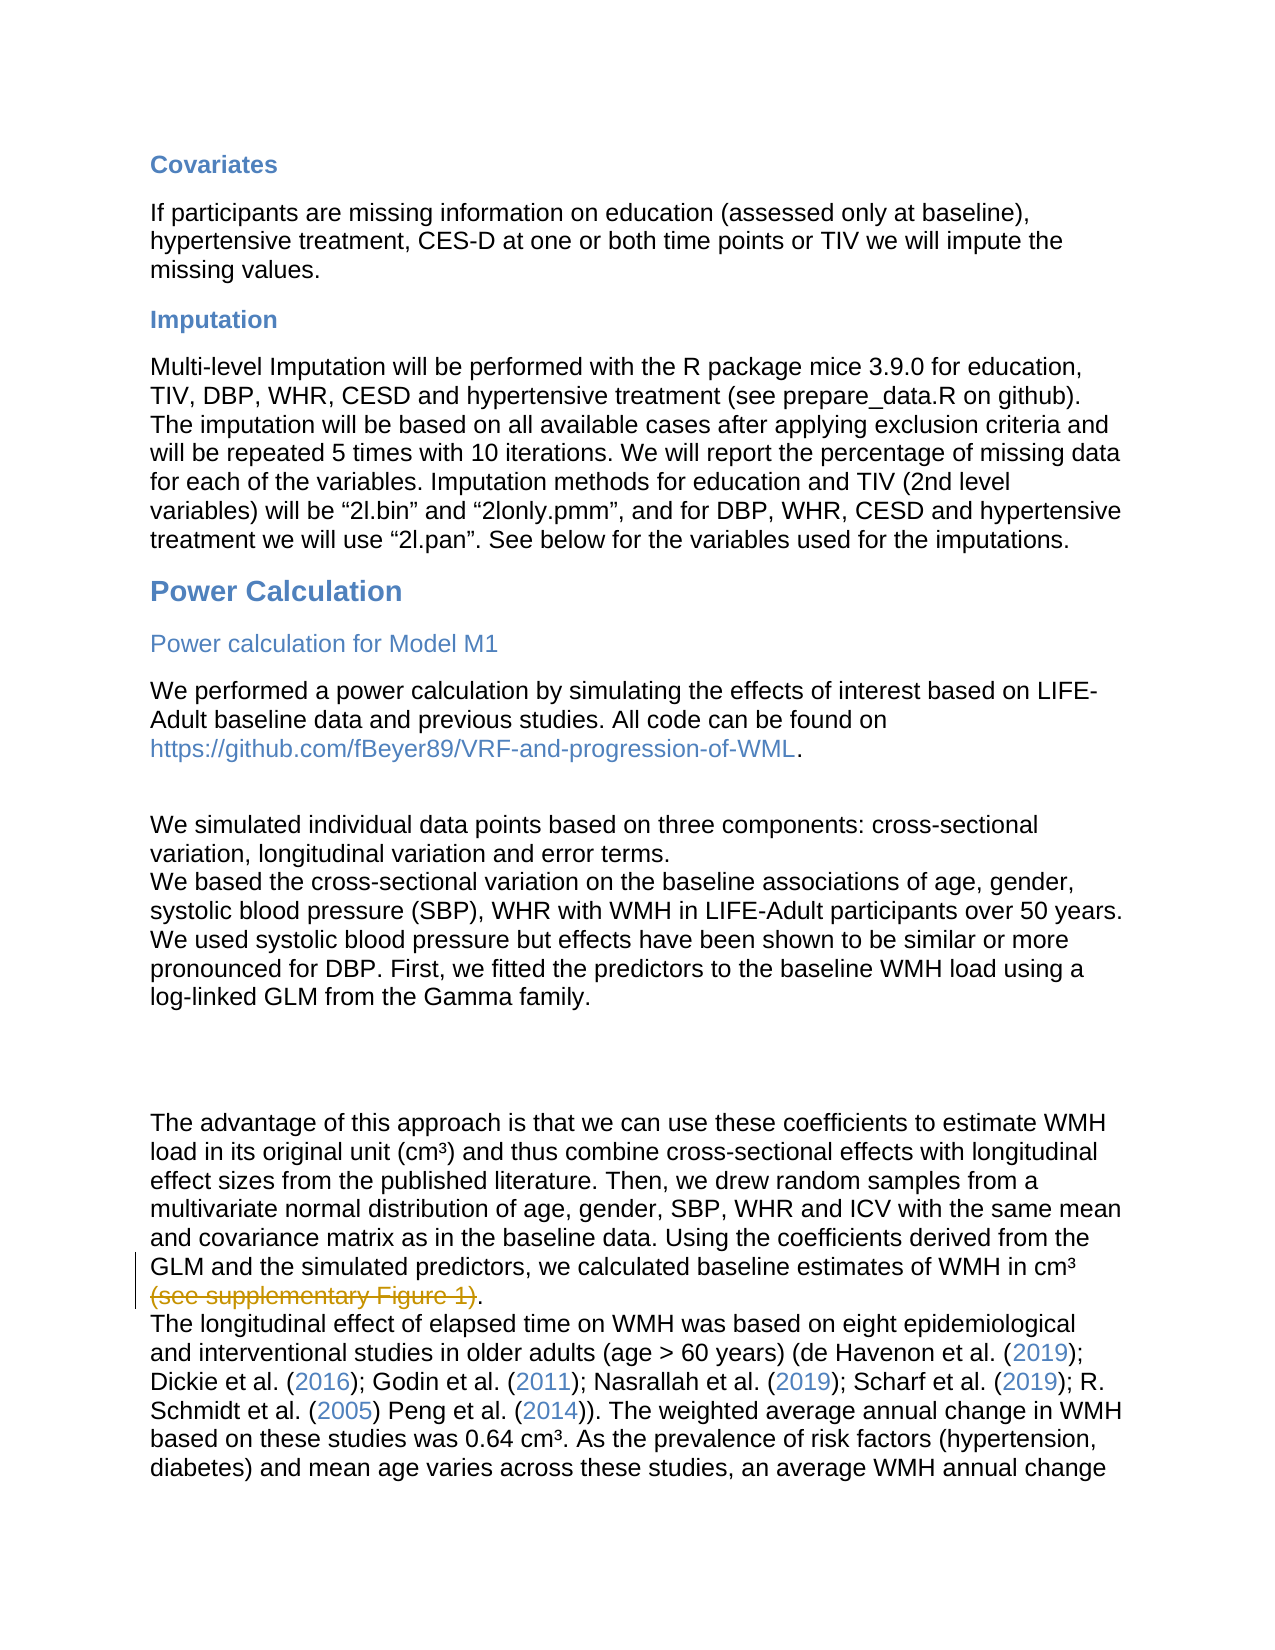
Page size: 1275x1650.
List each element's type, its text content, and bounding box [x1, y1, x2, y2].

text The advantage of this approach is that we can use these coefficients to estimate WMH load in its original unit (cm³) and thus combine cross-sectional effects with longitudinal effect sizes from the published literature. Then, we drew random samples from a multivariate normal distribution of age, gender, SBP, WHR and ICV with the same mean and covariance matrix as in the baseline data. Using the coefficients derived from the GLM and the simulated predictors, we calculated baseline estimates of WMH in cm³ . The longitudinal effect of elapsed time on WMH was based on eight epidemiological and interventional studies in older adults (age > 60 years) (de Havenon et al. (2019); Dickie et al. (2016); Godin et al. (2011); Nasrallah et al. (2019); Scharf et al. (2019); R. Schmidt et al. (2005) Peng et al. (2014)). The weighted average annual change in WMH based on these studies was 0.64 cm³. As the prevalence of risk factors (hypertension, diabetes) and mean age varies across these studies, an average WMH annual change [150, 1108, 1125, 1482]
subtitle Covariates [150, 150, 1125, 179]
subtitle Power calculation for Model M1 [150, 628, 1125, 657]
text If participants are missing information on education (assessed only at baseline), hypertensive treatment, CES-D at one or both time points or TIV we will impute the missing values. [150, 197, 1125, 284]
subtitle Imputation [150, 304, 1125, 333]
text Multi-level Imputation will be performed with the R package mice 3.9.0 for education, TIV, DBP, WHR, CESD and hypertensive treatment (see prepare_data.R on github). The imputation will be based on all available cases after applying exclusion criteria and will be repeated 5 times with 10 iterations. We will report the percentage of missing data for each of the variables. Imputation methods for education and TIV (2nd level variables) will be “2l.bin” and “2lonly.pmm”, and for DBP, WHR, CESD and hypertensive treatment we will use “2l.pan”. See below for the variables used for the imputations. [150, 352, 1125, 553]
text We performed a power calculation by simulating the effects of interest based on LIFE-Adult baseline data and previous studies. All code can be found on https://github.com/fBeyer89/VRF-and-progression-of-WML. [150, 676, 1125, 791]
subtitle Power Calculation [150, 574, 1125, 608]
text We simulated individual data points based on three components: cross-sectional variation, longitudinal variation and error terms. We based the cross-sectional variation on the baseline associations of age, gender, systolic blood pressure (SBP), WHR with WMH in LIFE-Adult participants over 50 years. We used systolic blood pressure but effects have been shown to be similar or more pronounced for DBP. First, we fitted the predictors to the baseline WMH load using a log-linked GLM from the Gamma family. [150, 810, 1125, 1040]
